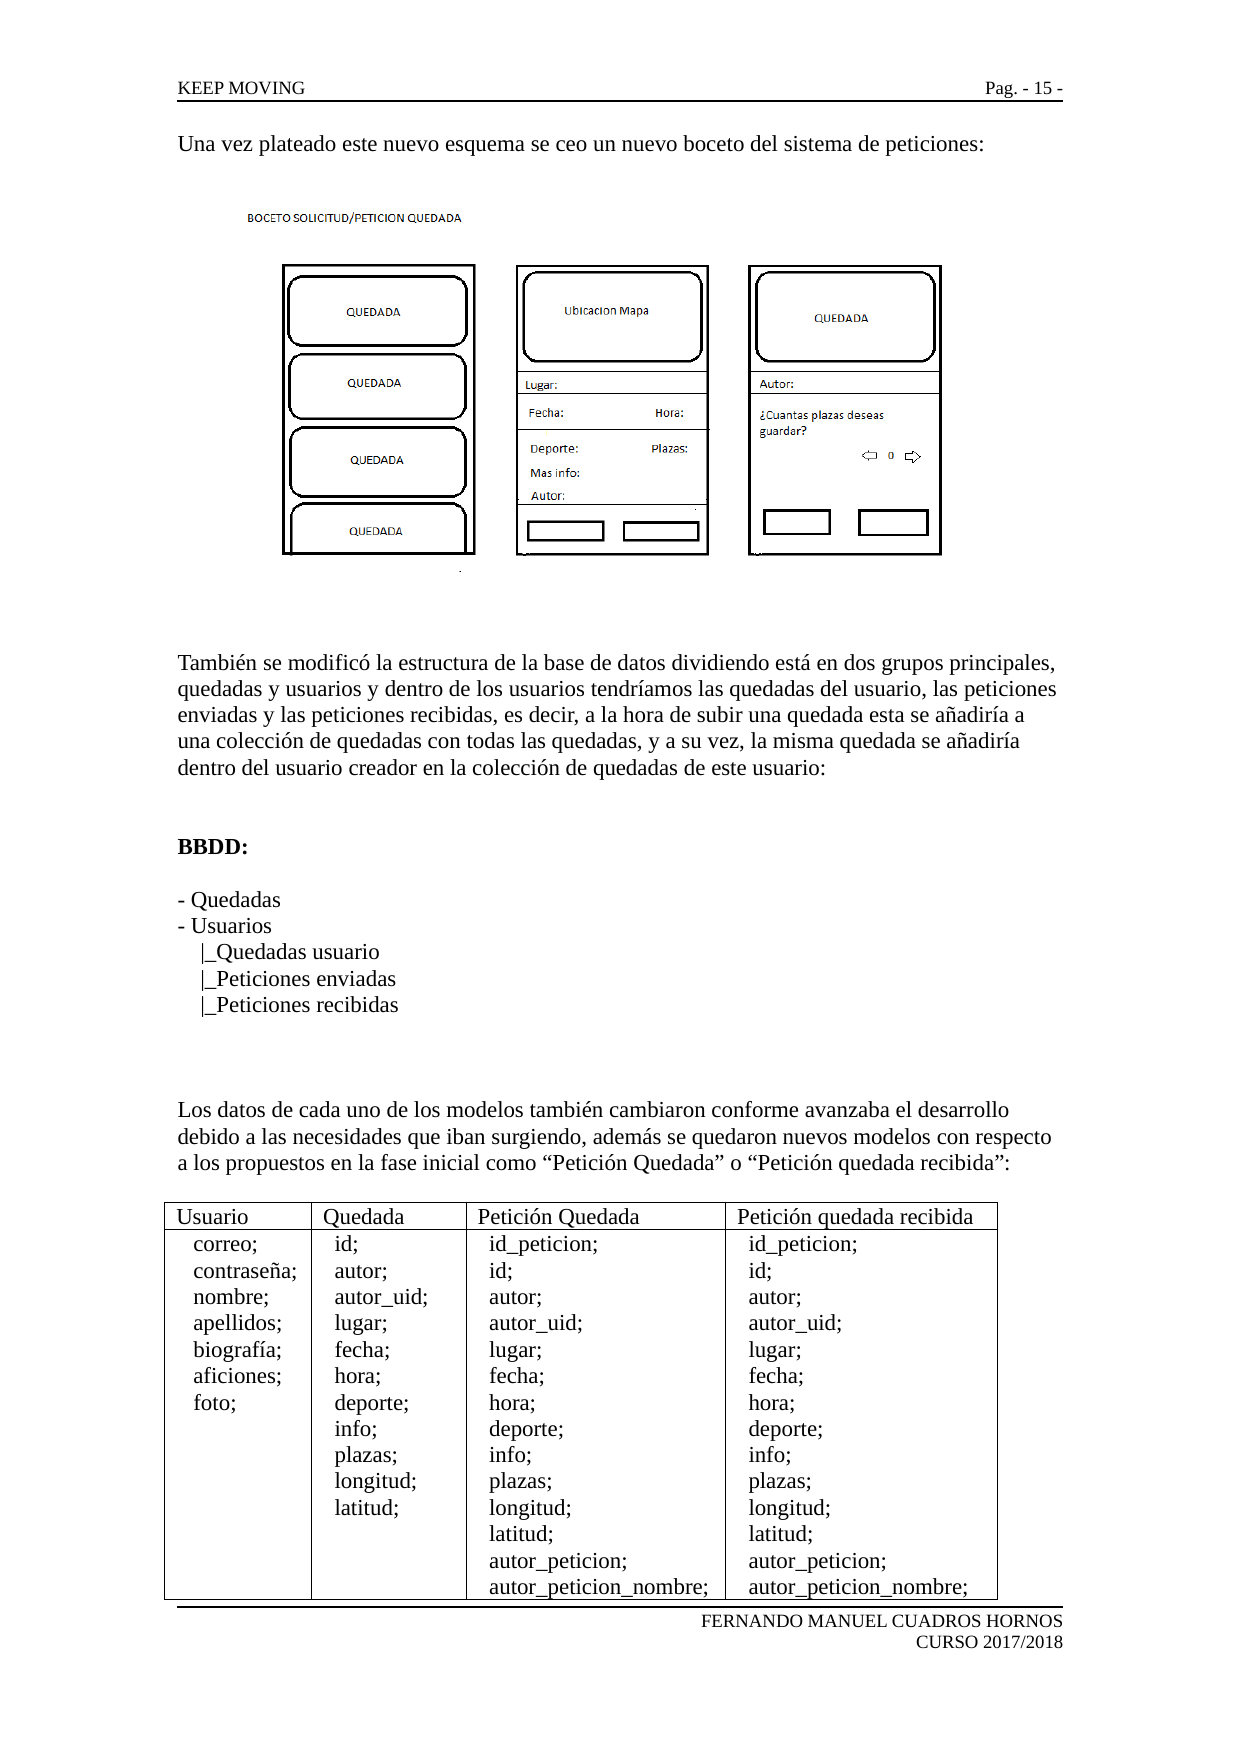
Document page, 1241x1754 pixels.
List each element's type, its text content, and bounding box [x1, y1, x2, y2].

text Una vez plateado este nuevo esquema se ceo un nuevo boceto del sistema de peticiones: [177, 130, 1063, 622]
text También se modificó la estructura de la base de datos dividiendo está en dos grupos principales, quedadas y usuarios y dentro de los usuarios tendríamos las quedadas del usuario, las peticiones enviadas y las peticiones recibidas, es decir, a la hora de subir una quedada esta se añadiría a una colección de quedadas con todas las quedadas, y a su vez, la misma quedada se añadiría dentro del usuario creador en la colección de quedadas de este usuario: [177, 648, 1063, 780]
table_cell correo; contraseña; nombre; apellidos; biografía; aficiones; foto; [165, 1230, 311, 1599]
text BBDD: [177, 833, 1063, 859]
table_cell id_peticion; id; autor; autor_uid; lugar; fecha; hora; deporte; info; plazas; longitud; latitud; autor_peticion; autor_peticion_nombre; [467, 1230, 725, 1599]
table_cell id; autor; autor_uid; lugar; fecha; hora; deporte; info; plazas; longitud; latitud; [312, 1230, 466, 1599]
table_header Quedada [312, 1203, 466, 1229]
text - Quedadas [177, 886, 1063, 912]
text |_Peticiones enviadas [177, 965, 1063, 991]
table_header Petición quedada recibida [726, 1203, 997, 1229]
text |_Quedadas usuario [177, 938, 1063, 965]
table_header Usuario [165, 1203, 311, 1229]
table_header Petición Quedada [467, 1203, 725, 1229]
text Los datos de cada uno de los modelos también cambiaron conforme avanzaba el desarrollo debido a las necesidades que iban surgiendo, además se quedaron nuevos modelos con respecto a los propuestos en la fase inicial como “Petición Quedada” o “Petición quedada recibida”: [177, 1097, 1063, 1176]
text - Usuarios [177, 912, 1063, 938]
table_cell id_peticion; id; autor; autor_uid; lugar; fecha; hora; deporte; info; plazas; longitud; latitud; autor_peticion; autor_peticion_nombre; [726, 1230, 997, 1599]
text |_Peticiones recibidas [177, 991, 1063, 1017]
